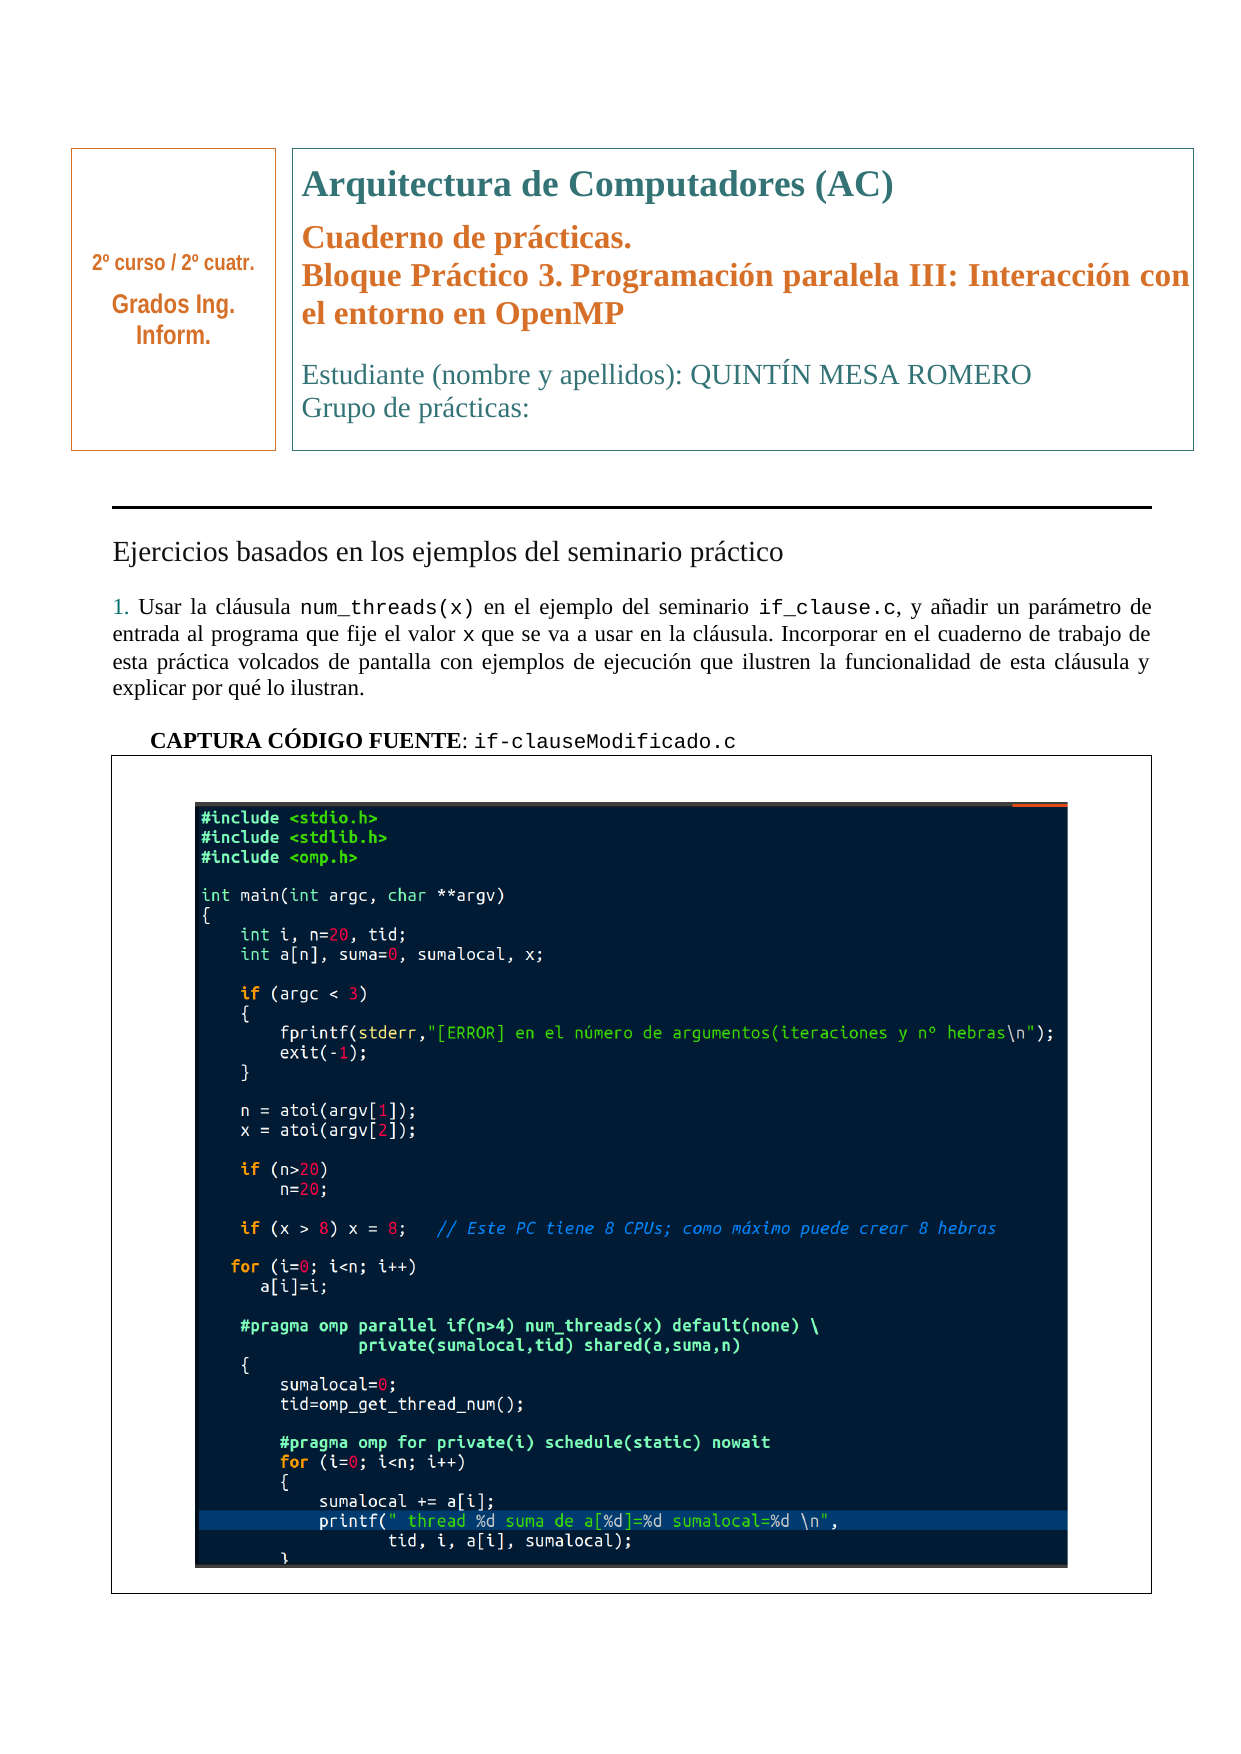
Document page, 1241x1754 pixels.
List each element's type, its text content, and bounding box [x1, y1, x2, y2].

subtitle Ejercicios basados en los ejemplos del seminario práctico [112, 534, 1152, 568]
picture [195, 802, 1068, 1568]
table_header [276, 148, 292, 450]
table_header [112, 756, 1151, 1593]
table_header Arquitectura de Computadores (AC) Cuaderno de prácticas. Bloque Práctico 3. Programación paralela III: Interacción con el entorno en OpenMP Estudiante (nombre y apellidos): QUINTÍN MESA ROMERO Grupo de prácticas: [293, 149, 1193, 450]
table_header 2º curso / 2º cuatr. Grados Ing. Inform. [72, 149, 275, 450]
list 1. Usar la cláusula num_threads(x) en el ejemplo del seminario if_clause.c, y añadir un parámetro de entrada al programa que fije el valor x que se va a usar en la cláusula. Incorporar en el cuaderno de trabajo de esta práctica volcados de pantalla con ejemplos de ejecución que ilustren la funcionalidad de esta cláusula y explicar por qué lo ilustran. [112, 593, 1152, 701]
text CAPTURA CÓDIGO FUENTE: if-clauseModificado.c [150, 727, 1152, 755]
